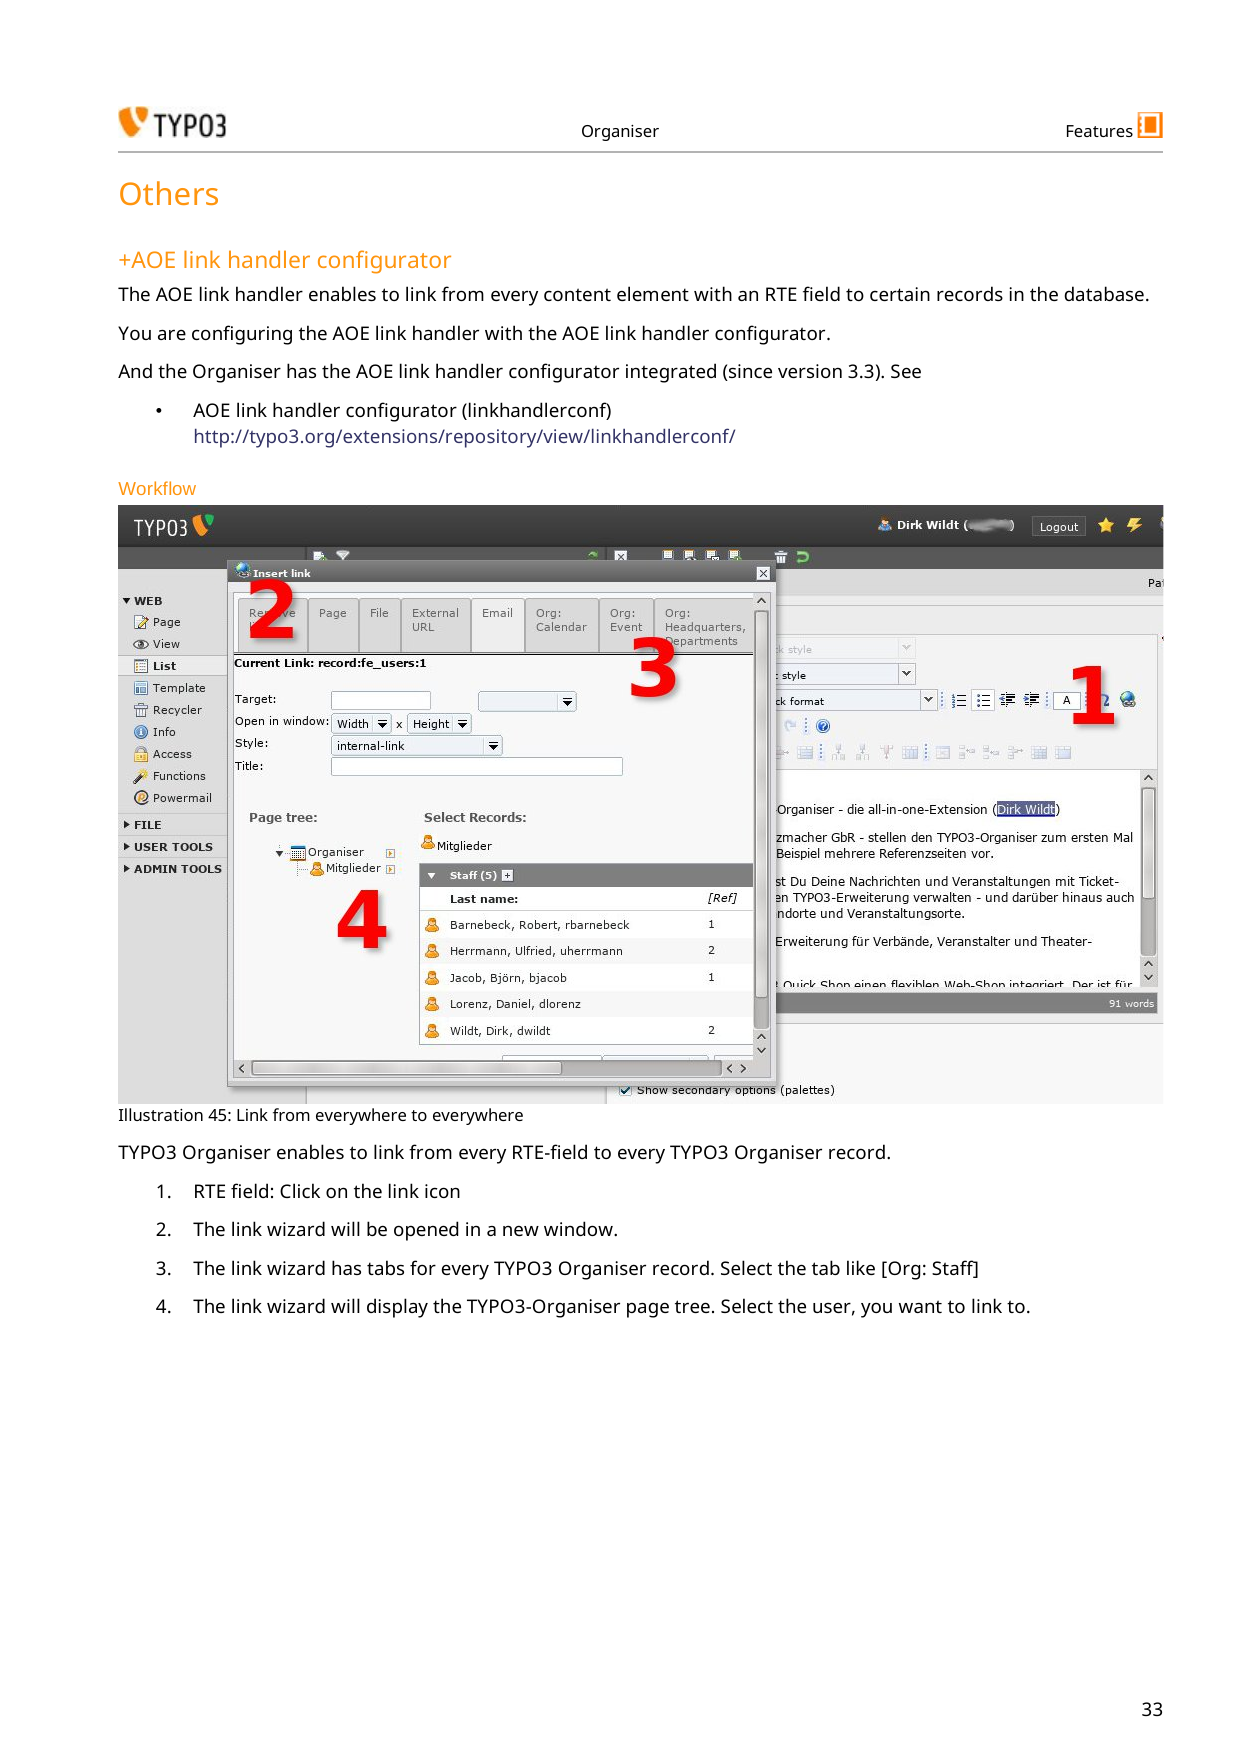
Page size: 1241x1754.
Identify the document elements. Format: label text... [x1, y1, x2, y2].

list AOE link handler configurator (linkhandlerconf) http://typo3.org/extensions/repository/view/linkhandlerconf/ [156, 397, 1163, 449]
list The link wizard has tabs for every TYPO3 Organiser record. Select the tab like [Org: Staff] [156, 1254, 1163, 1281]
subtitle Others [118, 172, 1163, 215]
text The AOE link handler enables to link from every content element with an RTE field to certain records in the database. [118, 281, 1163, 307]
text You are configuring the AOE link handler with the AOE link handler configurator. [118, 320, 1163, 346]
picture [118, 505, 1164, 1104]
text Illustration 45: Link from everywhere to everywhere [118, 1104, 1163, 1126]
picture [118, 106, 227, 138]
list RTE field: Click on the link icon [156, 1177, 1163, 1203]
subtitle +AOE link handler configurator [118, 244, 1163, 275]
text TYPO3 Organiser enables to link from every RTE-field to every TYPO3 Organiser record. [118, 1139, 1163, 1165]
subtitle Workflow [118, 478, 1163, 499]
list The link wizard will be opened in a new window. [156, 1216, 1163, 1242]
list The link wizard will display the TYPO3-Organiser page tree. Select the user, you want to link to. [156, 1293, 1163, 1319]
picture [1137, 112, 1163, 138]
text And the Organiser has the AOE link handler configurator integrated (since version 3.3). See [118, 358, 1163, 384]
